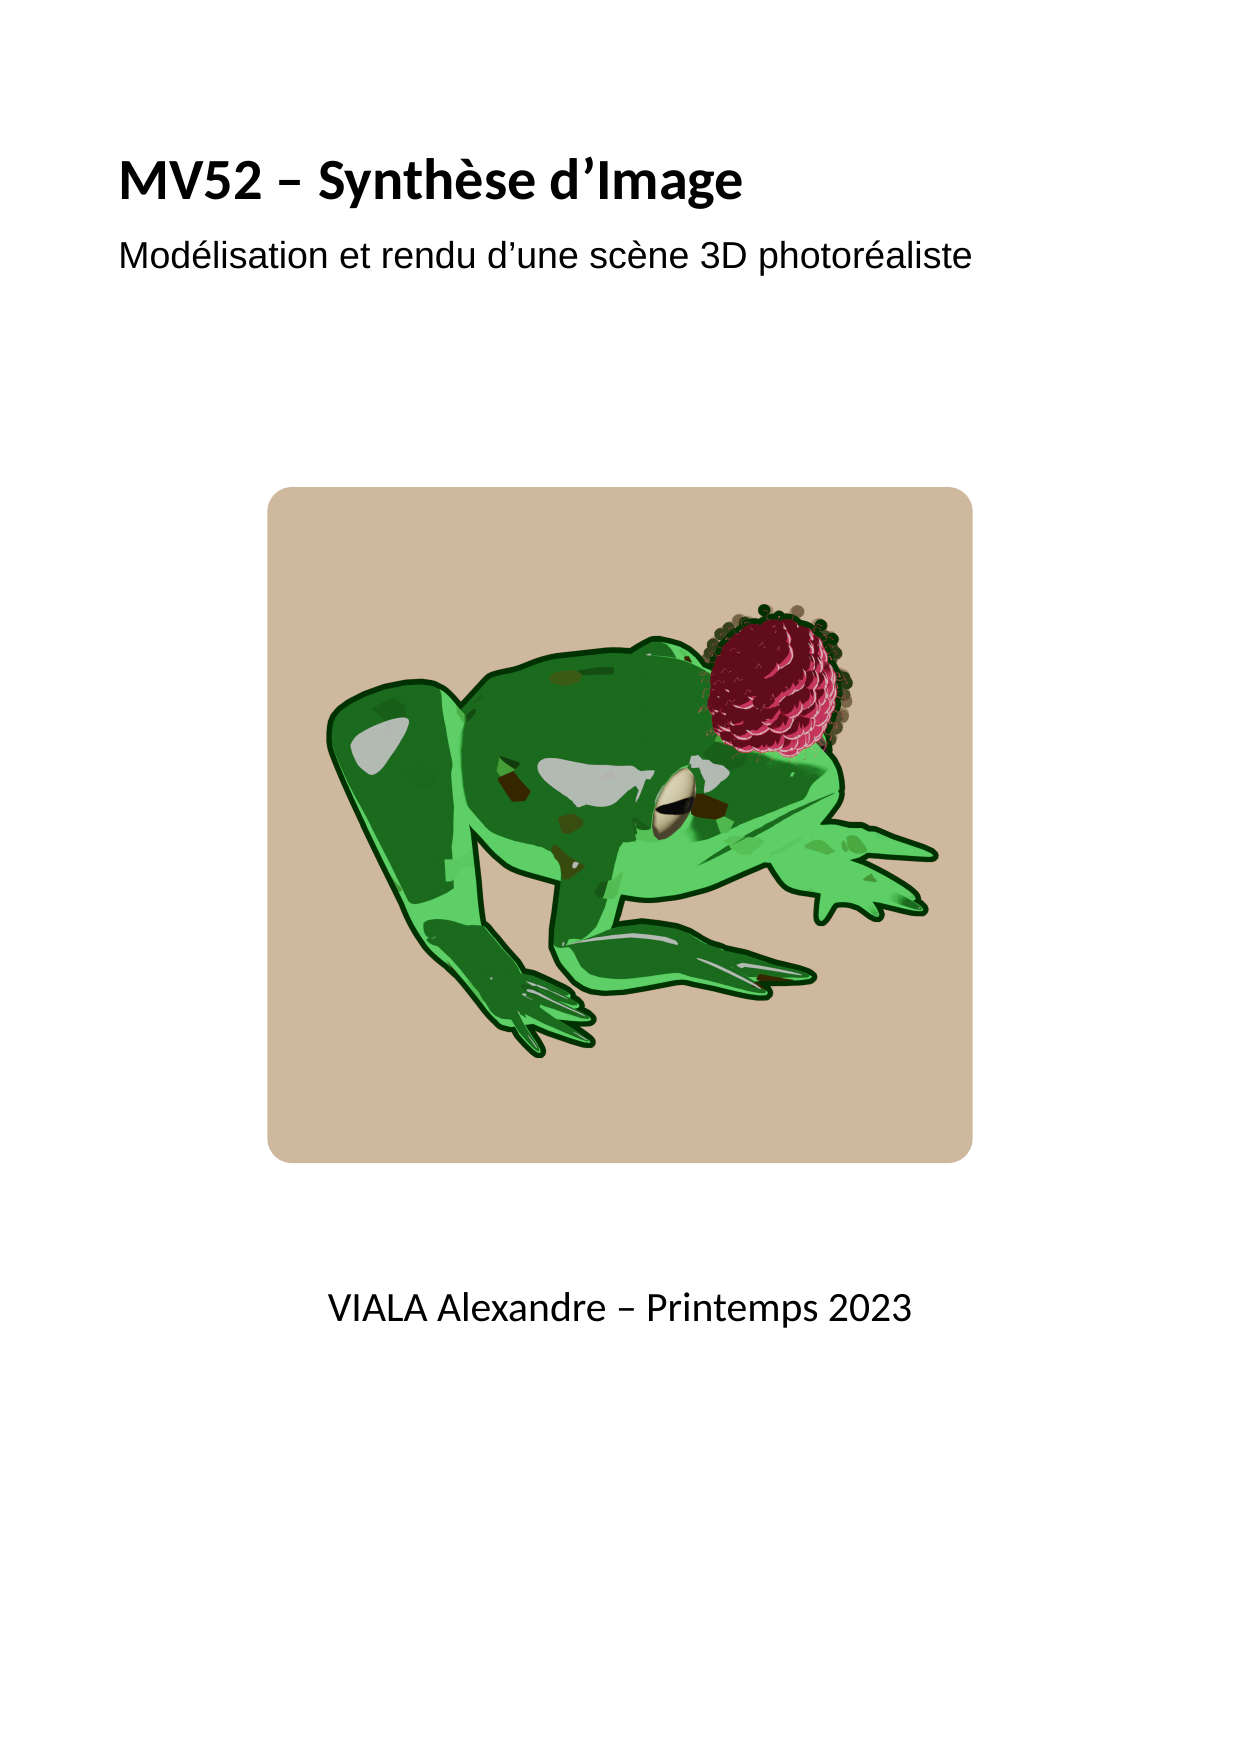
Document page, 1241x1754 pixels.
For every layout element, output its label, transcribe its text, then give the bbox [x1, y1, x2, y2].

title MV52 – Synthèse d’Image [118, 143, 1122, 214]
text VIALA Alexandre – Printemps 2023 [118, 1281, 1122, 1332]
picture [267, 487, 973, 1164]
subtitle Modélisation et rendu d’une scène 3D photoréaliste [118, 233, 1122, 276]
